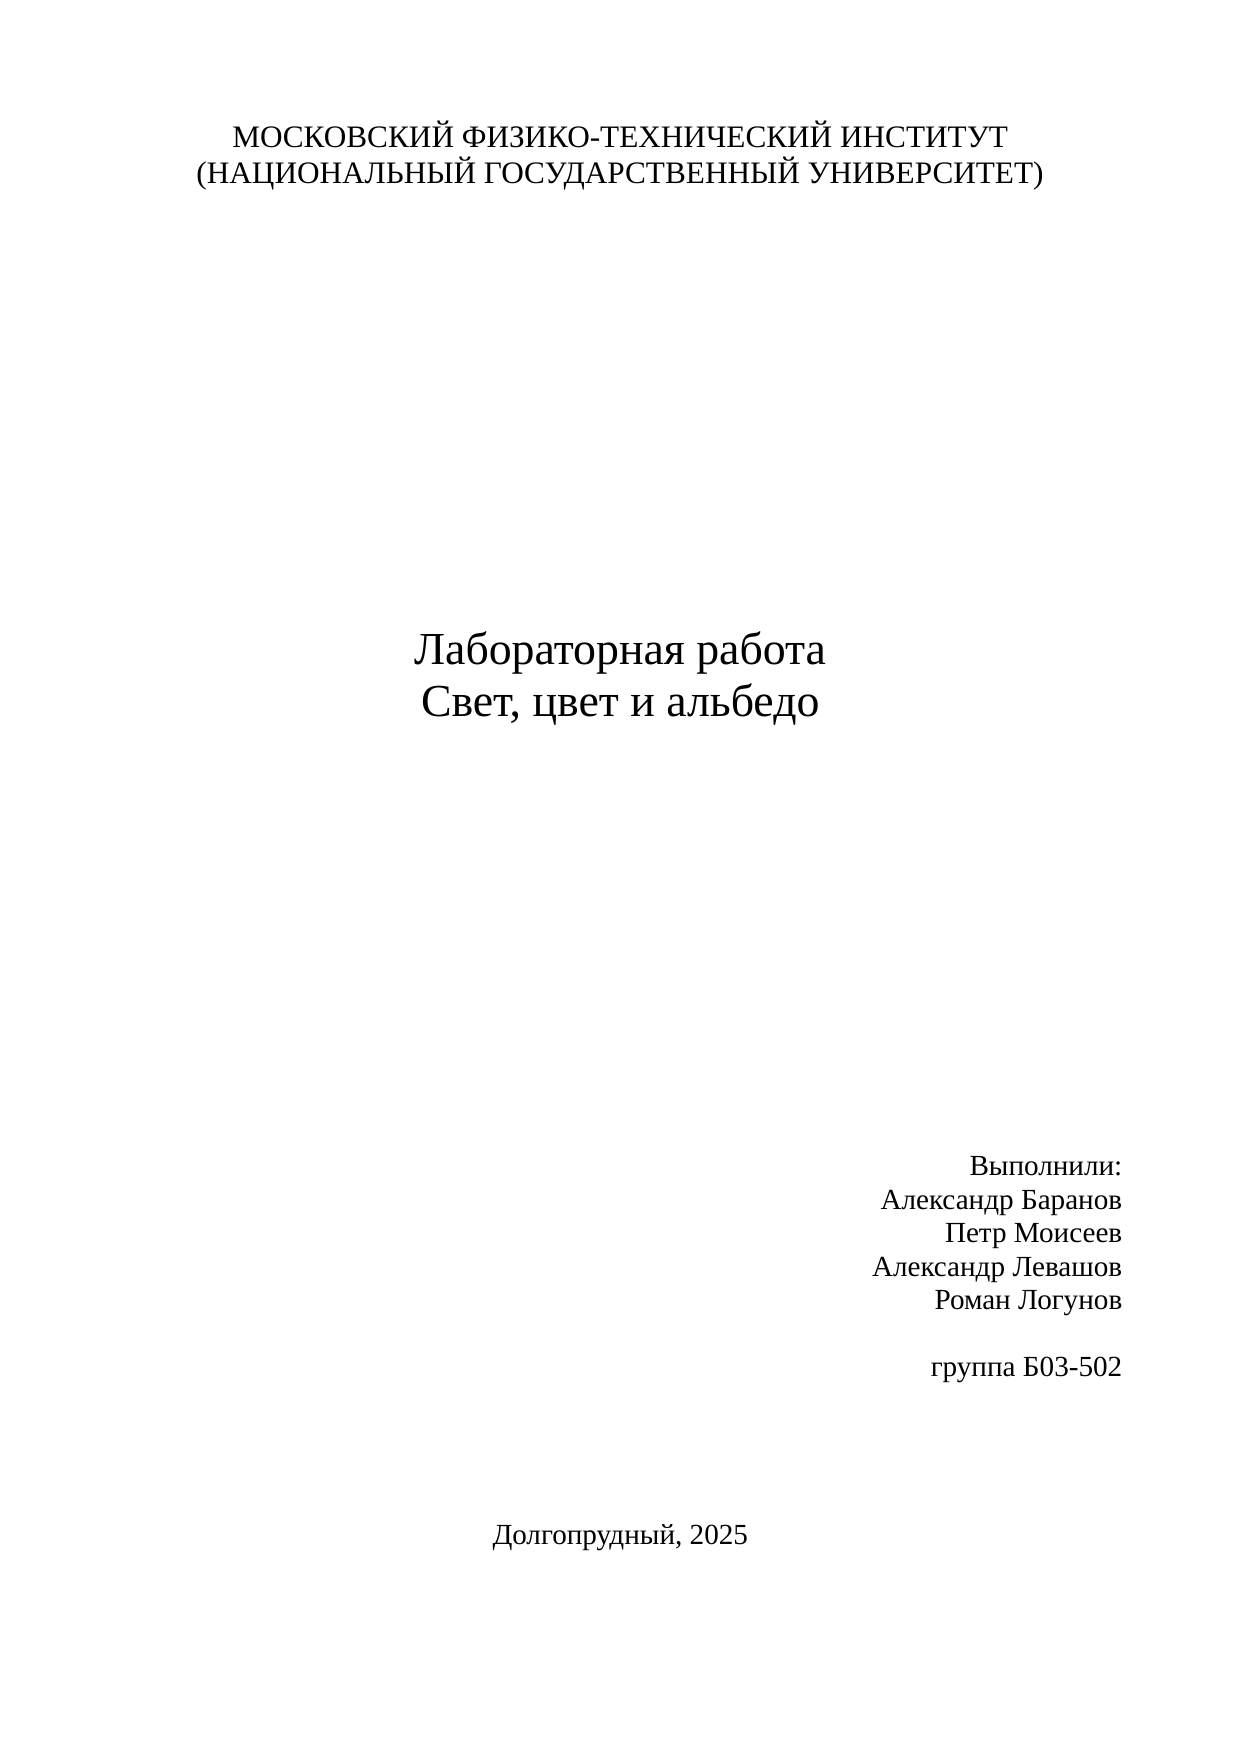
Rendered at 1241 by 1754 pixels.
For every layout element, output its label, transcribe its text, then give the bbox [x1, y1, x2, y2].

text Александр Левашов [118, 1249, 1122, 1282]
text Александр Баранов [118, 1182, 1122, 1215]
text Петр Моисеев [118, 1215, 1122, 1249]
text Свет, цвет и альбедо [118, 674, 1122, 727]
text Лабораторная работа [118, 621, 1122, 674]
text Роман Логунов [118, 1282, 1122, 1316]
text Выполнили: [118, 1148, 1122, 1182]
text Долгопрудный, 2025 [118, 1517, 1122, 1551]
text группа Б03-502 [118, 1349, 1122, 1383]
text (НАЦИОНАЛЬНЫЙ ГОСУДАРСТВЕННЫЙ УНИВЕРСИТЕТ) [118, 154, 1122, 190]
text МОСКОВСКИЙ ФИЗИКО-ТЕХНИЧЕСКИЙ ИНСТИТУТ [118, 118, 1122, 154]
